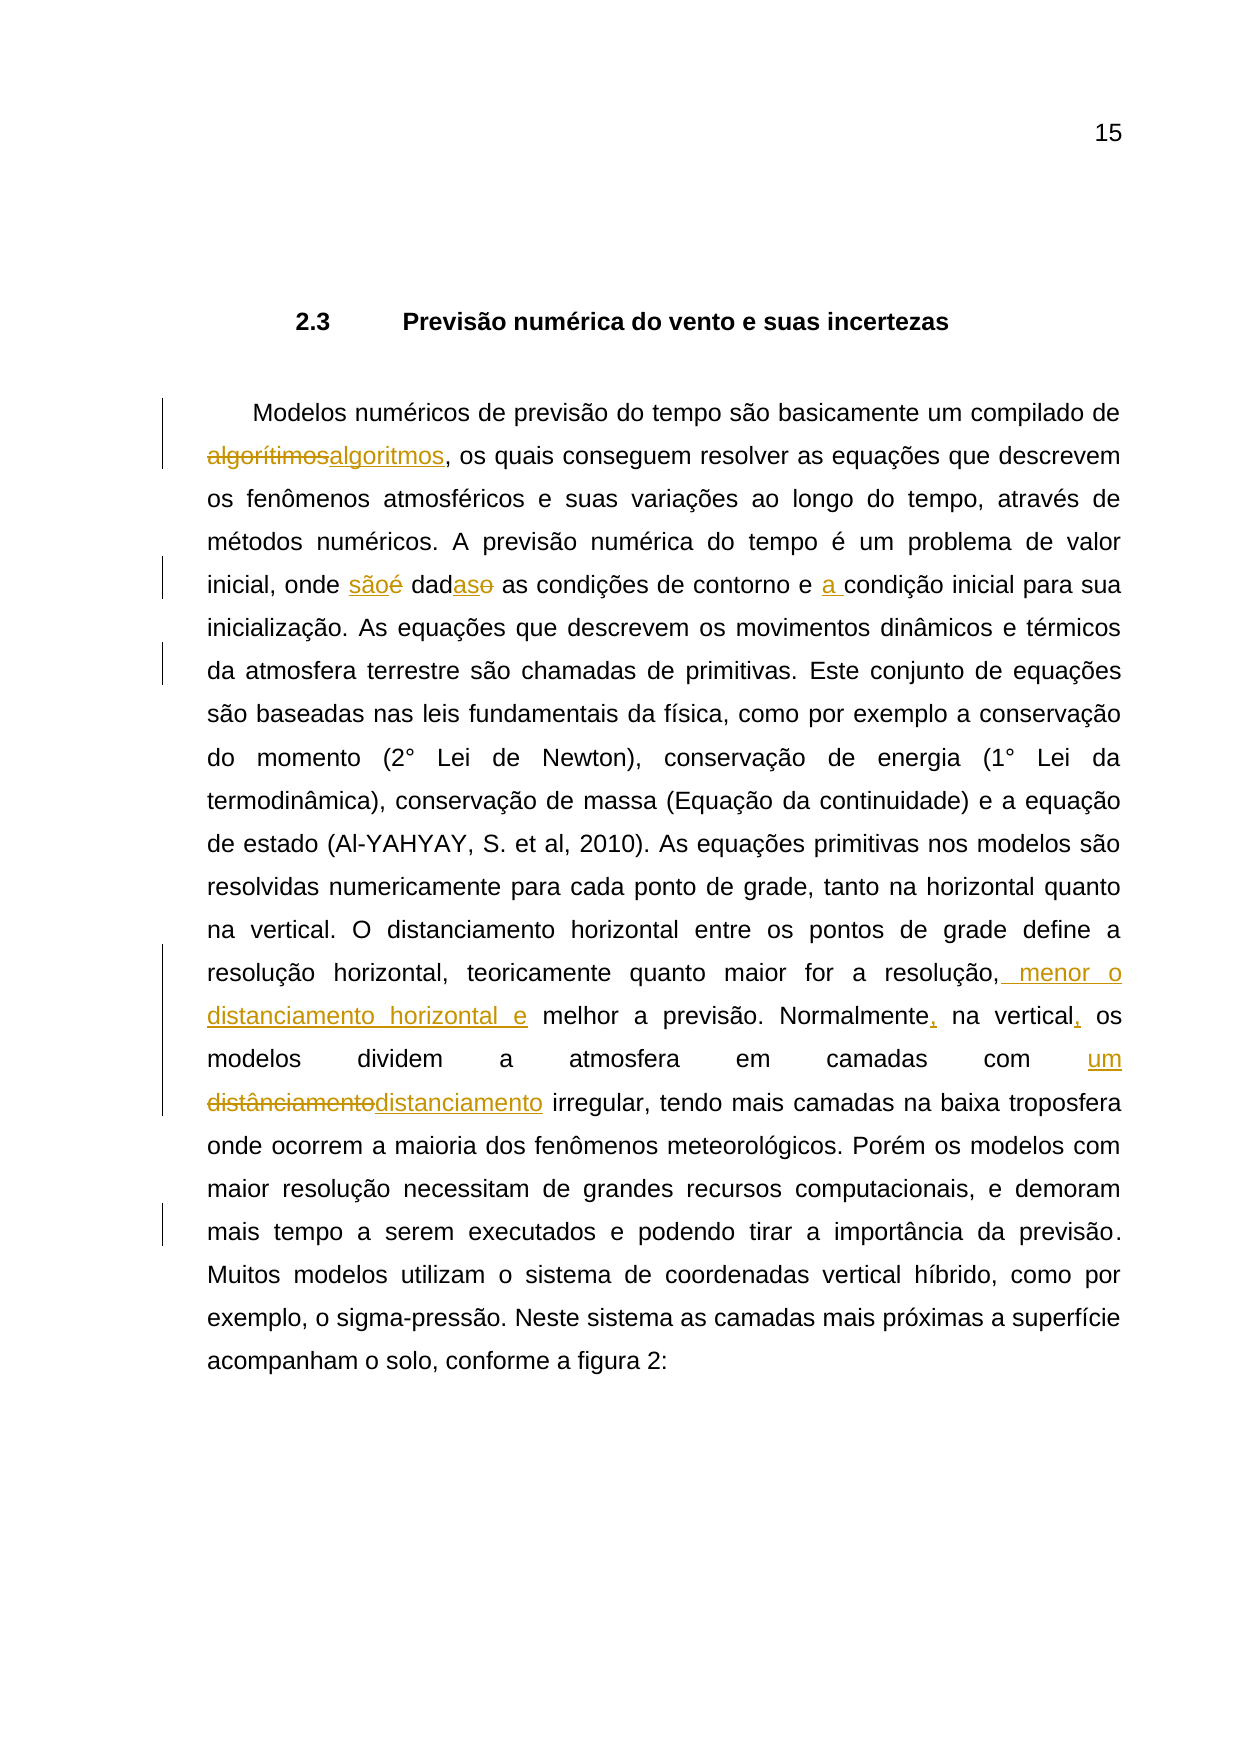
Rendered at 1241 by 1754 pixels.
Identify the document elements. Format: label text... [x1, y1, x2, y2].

subtitle Previsão numérica do vento e suas incertezas [207, 307, 1122, 335]
text Modelos numéricos de previsão do tempo são basicamente um compilado de algoritmos, os quais conseguem resolver as equações que descrevem os fenômenos atmosféricos e suas variações ao longo do tempo, através de métodos numéricos. A previsão numérica do tempo é um problema de valor inicial, onde são dadas as condições de contorno e a condição inicial para sua inicialização. As equações que descrevem os movimentos dinâmicos e térmicos da atmosfera terrestre são chamadas de primitivas. Este conjunto de equações são baseadas nas leis fundamentais da física, como por exemplo a conservação do momento (2° Lei de Newton), conservação de energia (1° Lei da termodinâmica), conservação de massa (Equação da continuidade) e a equação de estado (Al-YAHYAY, S. et al, 2010). As equações primitivas nos modelos são resolvidas numericamente para cada ponto de grade, tanto na horizontal quanto na vertical. O distanciamento horizontal entre os pontos de grade define a resolução horizontal, teoricamente quanto maior for a resolução, menor o distanciamento horizontal e melhor a previsão. Normalmente, na vertical, os modelos dividem a atmosfera em camadas com um distanciamento irregular, tendo mais camadas na baixa troposfera onde ocorrem a maioria dos fenômenos meteorológicos. Porém os modelos com maior resolução necessitam de grandes recursos computacionais, e demoram mais tempo a serem executados e podendo tirar a importância da previsão. Muitos modelos utilizam o sistema de coordenadas vertical híbrido, como por exemplo, o sigma-pressão. Neste sistema as camadas mais próximas a superfície acompanham o solo, conforme a figura 2: [207, 397, 1122, 1375]
